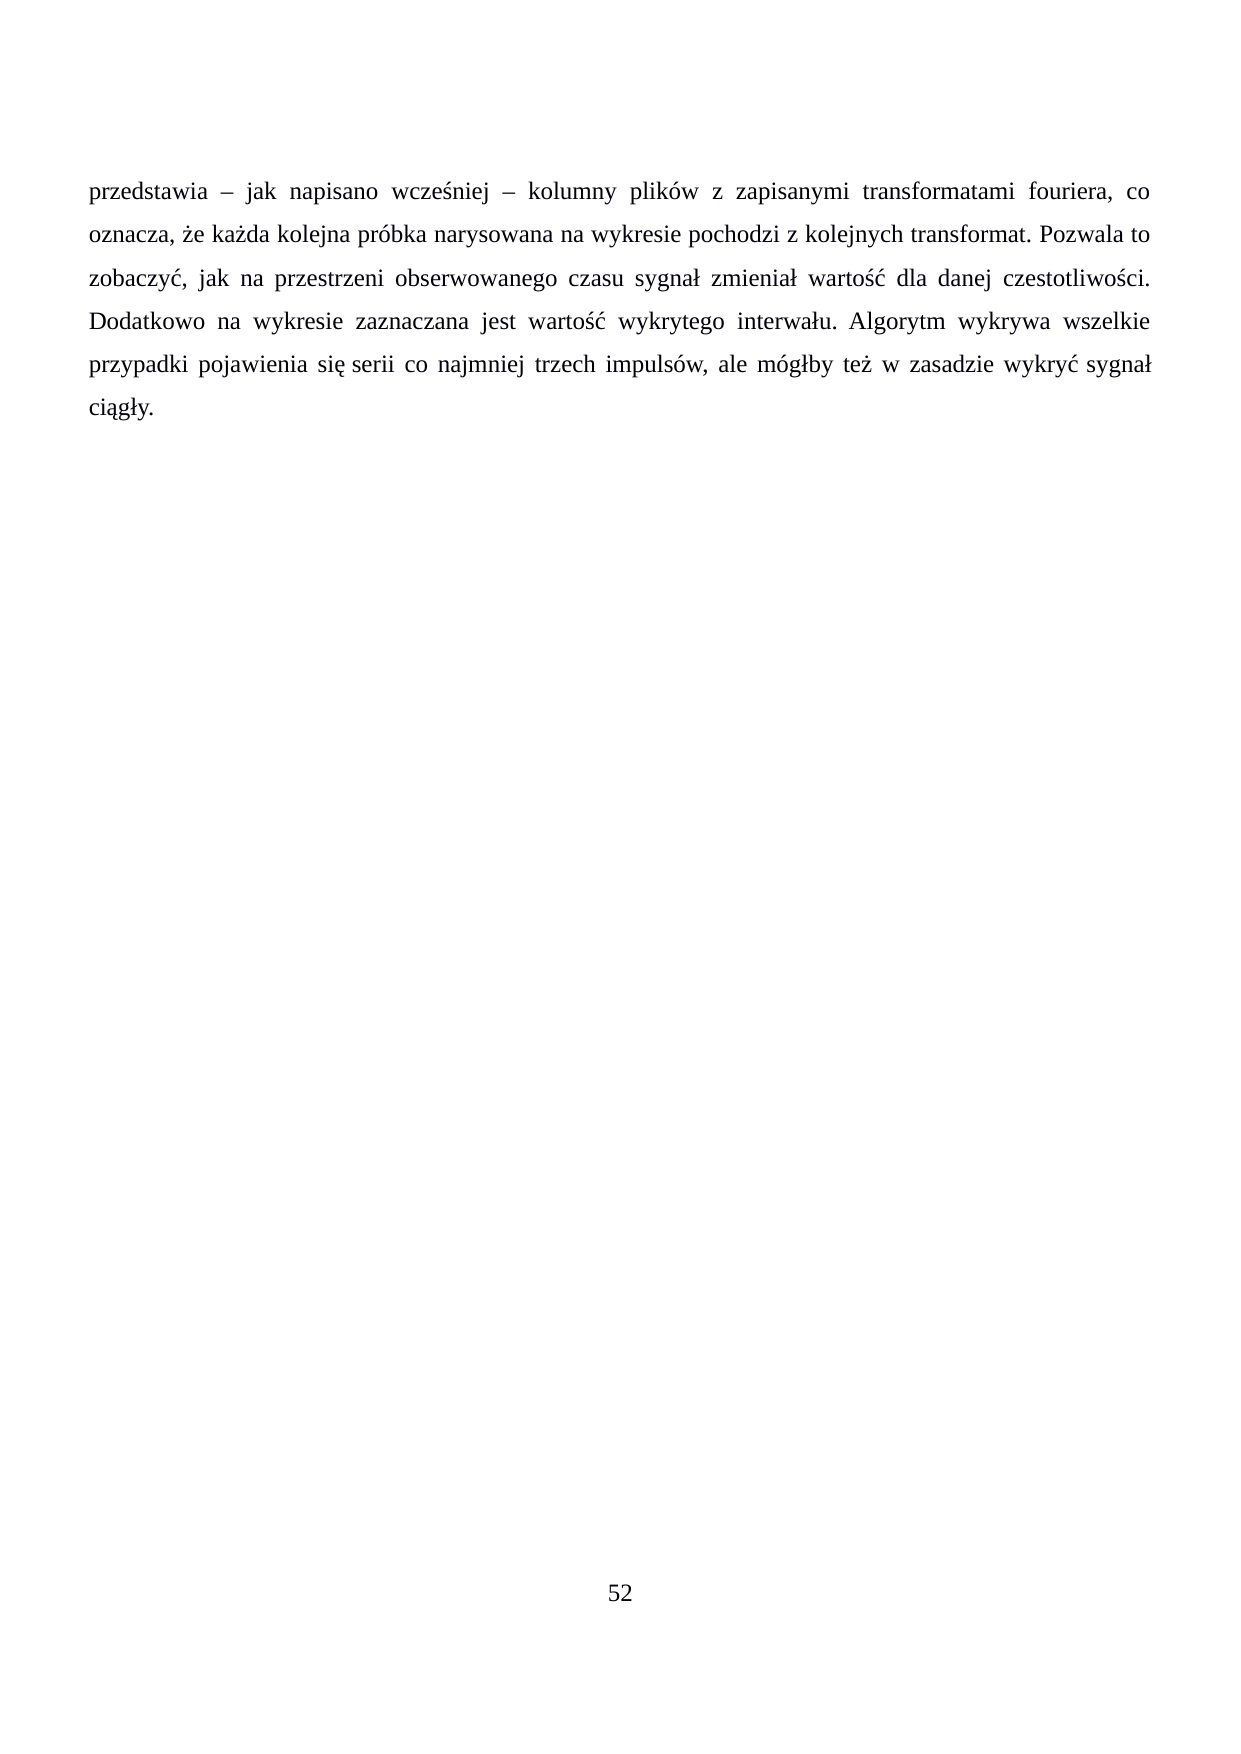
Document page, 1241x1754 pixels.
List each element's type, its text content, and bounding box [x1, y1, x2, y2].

text przedstawia – jak napisano wcześniej – kolumny plików z zapisanymi transformatami fouriera, co oznacza, że każda kolejna próbka narysowana na wykresie pochodzi z kolejnych transformat. Pozwala to zobaczyć, jak na przestrzeni obserwowanego czasu sygnał zmieniał wartość dla danej czestotliwości. Dodatkowo na wykresie zaznaczana jest wartość wykrytego interwału. Algorytm wykrywa wszelkie przypadki pojawienia się serii co najmniej trzech impulsów, ale mógłby też w zasadzie wykryć sygnał ciągły. [88, 176, 1152, 421]
